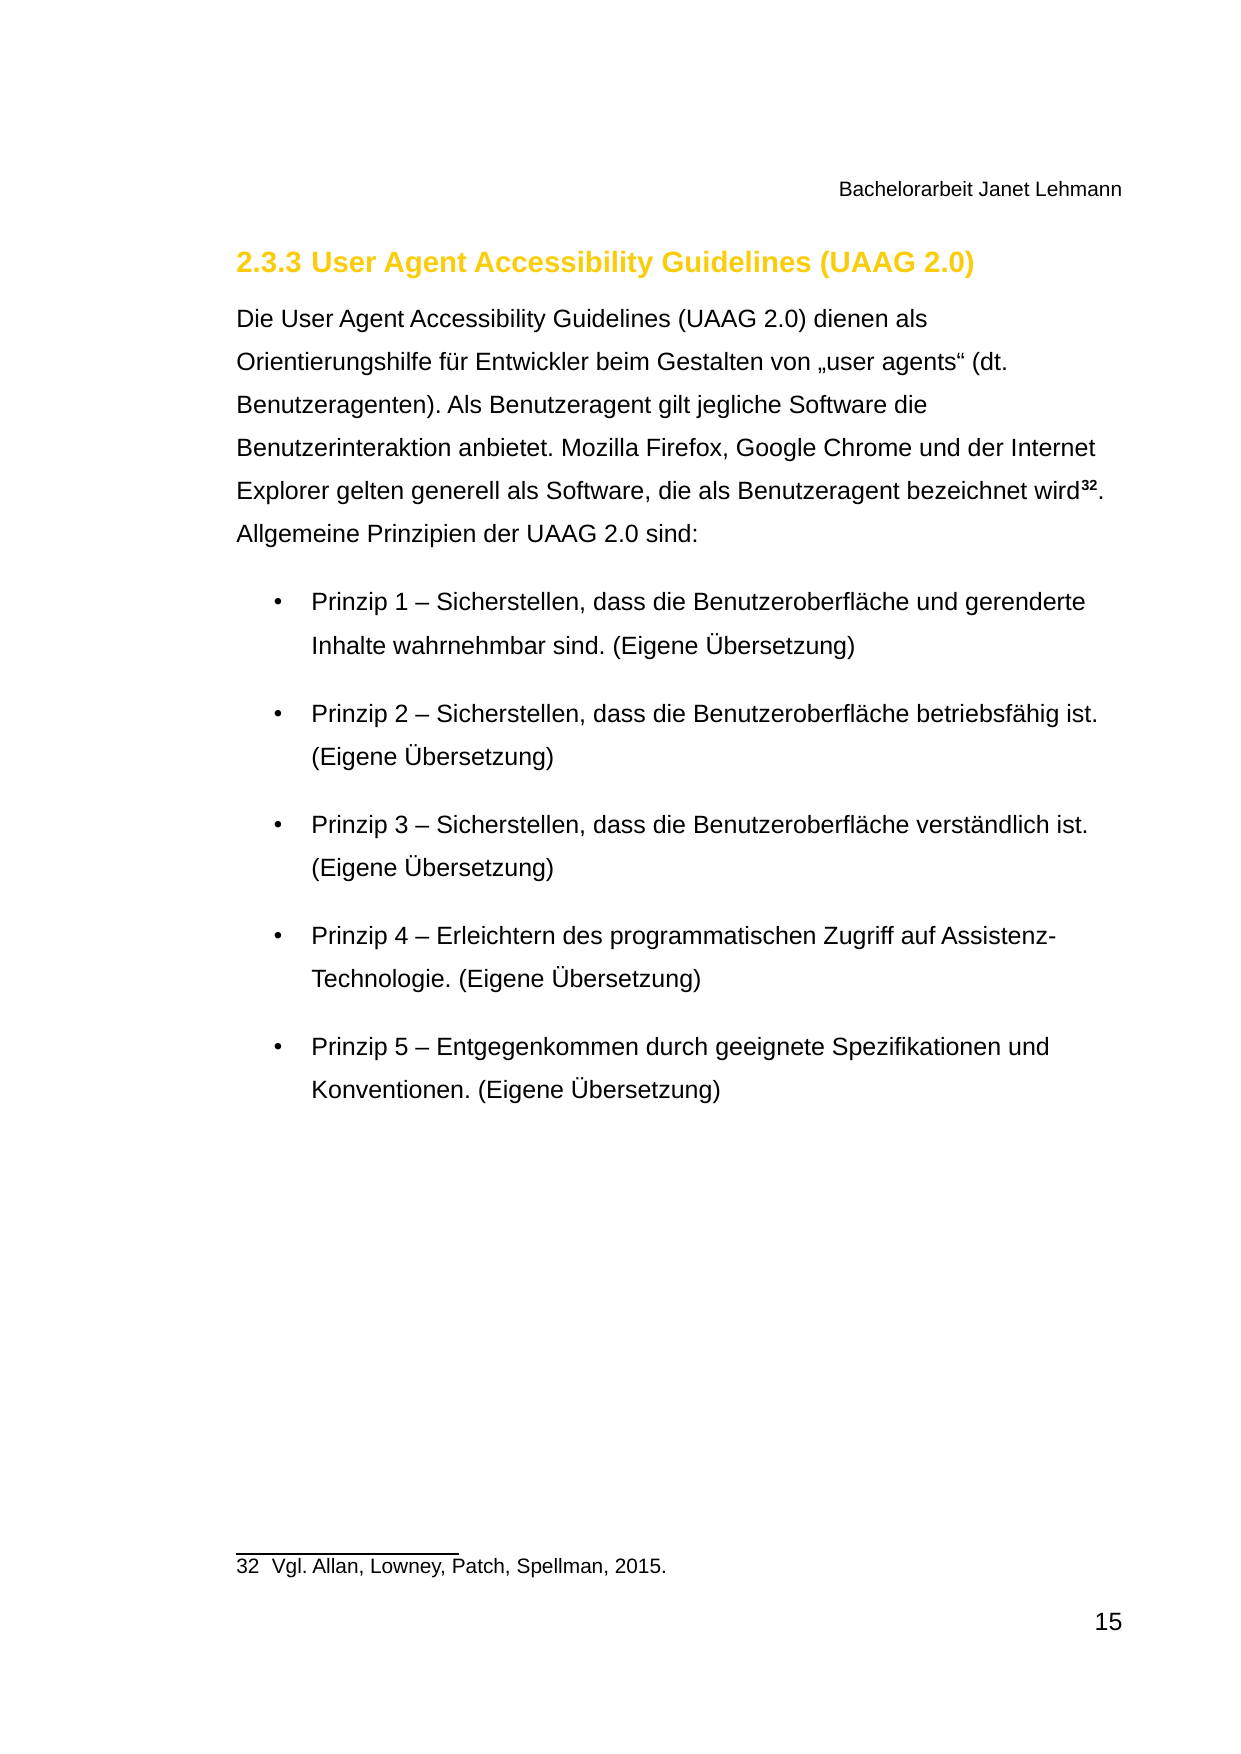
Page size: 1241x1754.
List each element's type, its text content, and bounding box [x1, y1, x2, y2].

list Prinzip 2 – Sicherstellen, dass die Benutzeroberfläche betriebsfähig ist. (Eigene Übersetzung) [274, 698, 1122, 771]
list Prinzip 3 – Sicherstellen, dass die Benutzeroberfläche verständlich ist. (Eigene Übersetzung) [274, 810, 1122, 882]
text Die User Agent Accessibility Guidelines (UAAG 2.0) dienen als Orientierungshilfe für Entwickler beim Gestalten von „user agents“ (dt. Benutzeragenten). Als Benutzeragent gilt jegliche Software die Benutzerinteraktion anbietet. Mozilla Firefox, Google Chrome und der Internet Explorer gelten generell als Software, die als Benutzeragent bezeichnet wird. Allgemeine Prinzipien der UAAG 2.0 sind: [236, 304, 1122, 548]
text Vgl. Allan, Lowney, Patch, Spellman, 2015. [236, 1554, 1122, 1578]
list Prinzip 4 – Erleichtern des programmatischen Zugriff auf Assistenz-Technologie. (Eigene Übersetzung) [274, 921, 1122, 993]
list Prinzip 1 – Sicherstellen, dass die Benutzeroberfläche und gerenderte Inhalte wahrnehmbar sind. (Eigene Übersetzung) [274, 587, 1122, 659]
list Prinzip 5 – Entgegenkommen durch geeignete Spezifikationen und Konventionen. (Eigene Übersetzung) [274, 1032, 1122, 1104]
subtitle User Agent Accessibility Guidelines (UAAG 2.0) [236, 245, 1122, 279]
